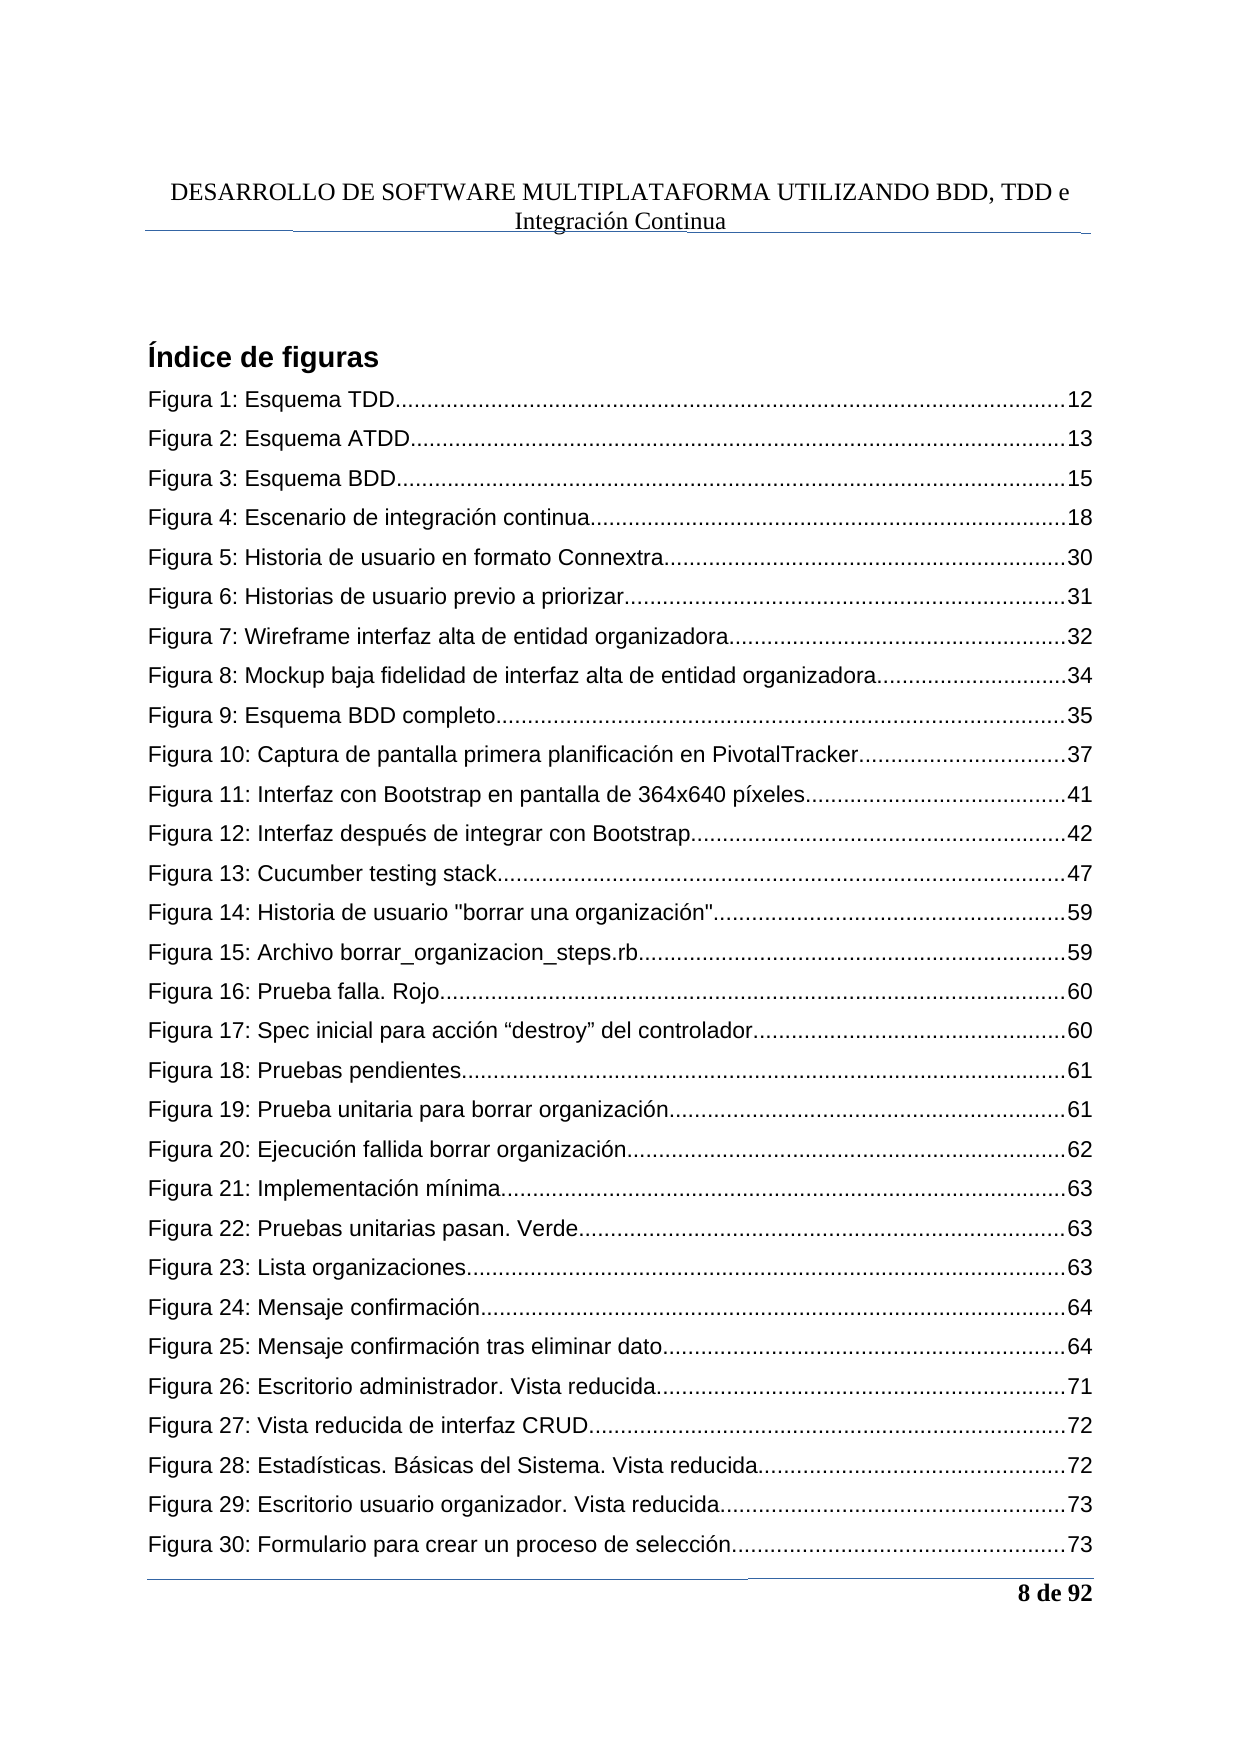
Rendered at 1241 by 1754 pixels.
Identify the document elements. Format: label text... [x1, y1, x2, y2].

text Figura 13: Cucumber testing stack. 47 [148, 859, 1093, 886]
text Figura 21: Implementación mínima. 63 [148, 1175, 1093, 1202]
text Figura 22: Pruebas unitarias pasan. Verde. 63 [148, 1215, 1093, 1241]
text Figura 16: Prueba falla. Rojo. 60 [148, 978, 1093, 1004]
text Figura 17: Spec inicial para acción “destroy” del controlador. 60 [148, 1017, 1093, 1044]
text Figura 9: Esquema BDD completo. 35 [148, 702, 1093, 728]
text Figura 11: Interfaz con Bootstrap en pantalla de 364x640 píxeles 41 [148, 781, 1093, 807]
text Figura 23: Lista organizaciones. 63 [148, 1254, 1093, 1281]
subtitle Índice de figuras [148, 340, 1093, 373]
text Figura 8: Mockup baja fidelidad de interfaz alta de entidad organizadora 34 [148, 662, 1093, 688]
text Figura 6: Historias de usuario previo a priorizar 31 [148, 583, 1093, 609]
text Figura 1: Esquema TDD 12 [148, 386, 1093, 412]
text Figura 14: Historia de usuario "borrar una organización" 59 [148, 899, 1093, 925]
text Figura 24: Mensaje confirmación. 64 [148, 1294, 1093, 1320]
text Figura 18: Pruebas pendientes. 61 [148, 1057, 1093, 1083]
text Figura 2: Esquema ATDD 13 [148, 425, 1093, 452]
text Figura 20: Ejecución fallida borrar organización. 62 [148, 1136, 1093, 1162]
text Figura 19: Prueba unitaria para borrar organización. 61 [148, 1096, 1093, 1123]
text Figura 5: Historia de usuario en formato Connextra 30 [148, 544, 1093, 570]
text Figura 25: Mensaje confirmación tras eliminar dato. 64 [148, 1333, 1093, 1360]
text Figura 3: Esquema BDD 15 [148, 465, 1093, 491]
text Figura 27: Vista reducida de interfaz CRUD. 72 [148, 1412, 1093, 1439]
text Figura 26: Escritorio administrador. Vista reducida. 71 [148, 1373, 1093, 1399]
text Figura 7: Wireframe interfaz alta de entidad organizadora 32 [148, 623, 1093, 649]
text Figura 12: Interfaz después de integrar con Bootstrap 42 [148, 820, 1093, 846]
text Figura 30: Formulario para crear un proceso de selección. 73 [148, 1531, 1093, 1557]
text Figura 28: Estadísticas. Básicas del Sistema. Vista reducida 72 [148, 1452, 1093, 1478]
text Figura 10: Captura de pantalla primera planificación en PivotalTracker 37 [148, 741, 1093, 767]
text Figura 29: Escritorio usuario organizador. Vista reducida. 73 [148, 1491, 1093, 1518]
text Figura 15: Archivo borrar_organizacion_steps.rb. 59 [148, 938, 1093, 965]
text Figura 4: Escenario de integración continua 18 [148, 504, 1093, 531]
